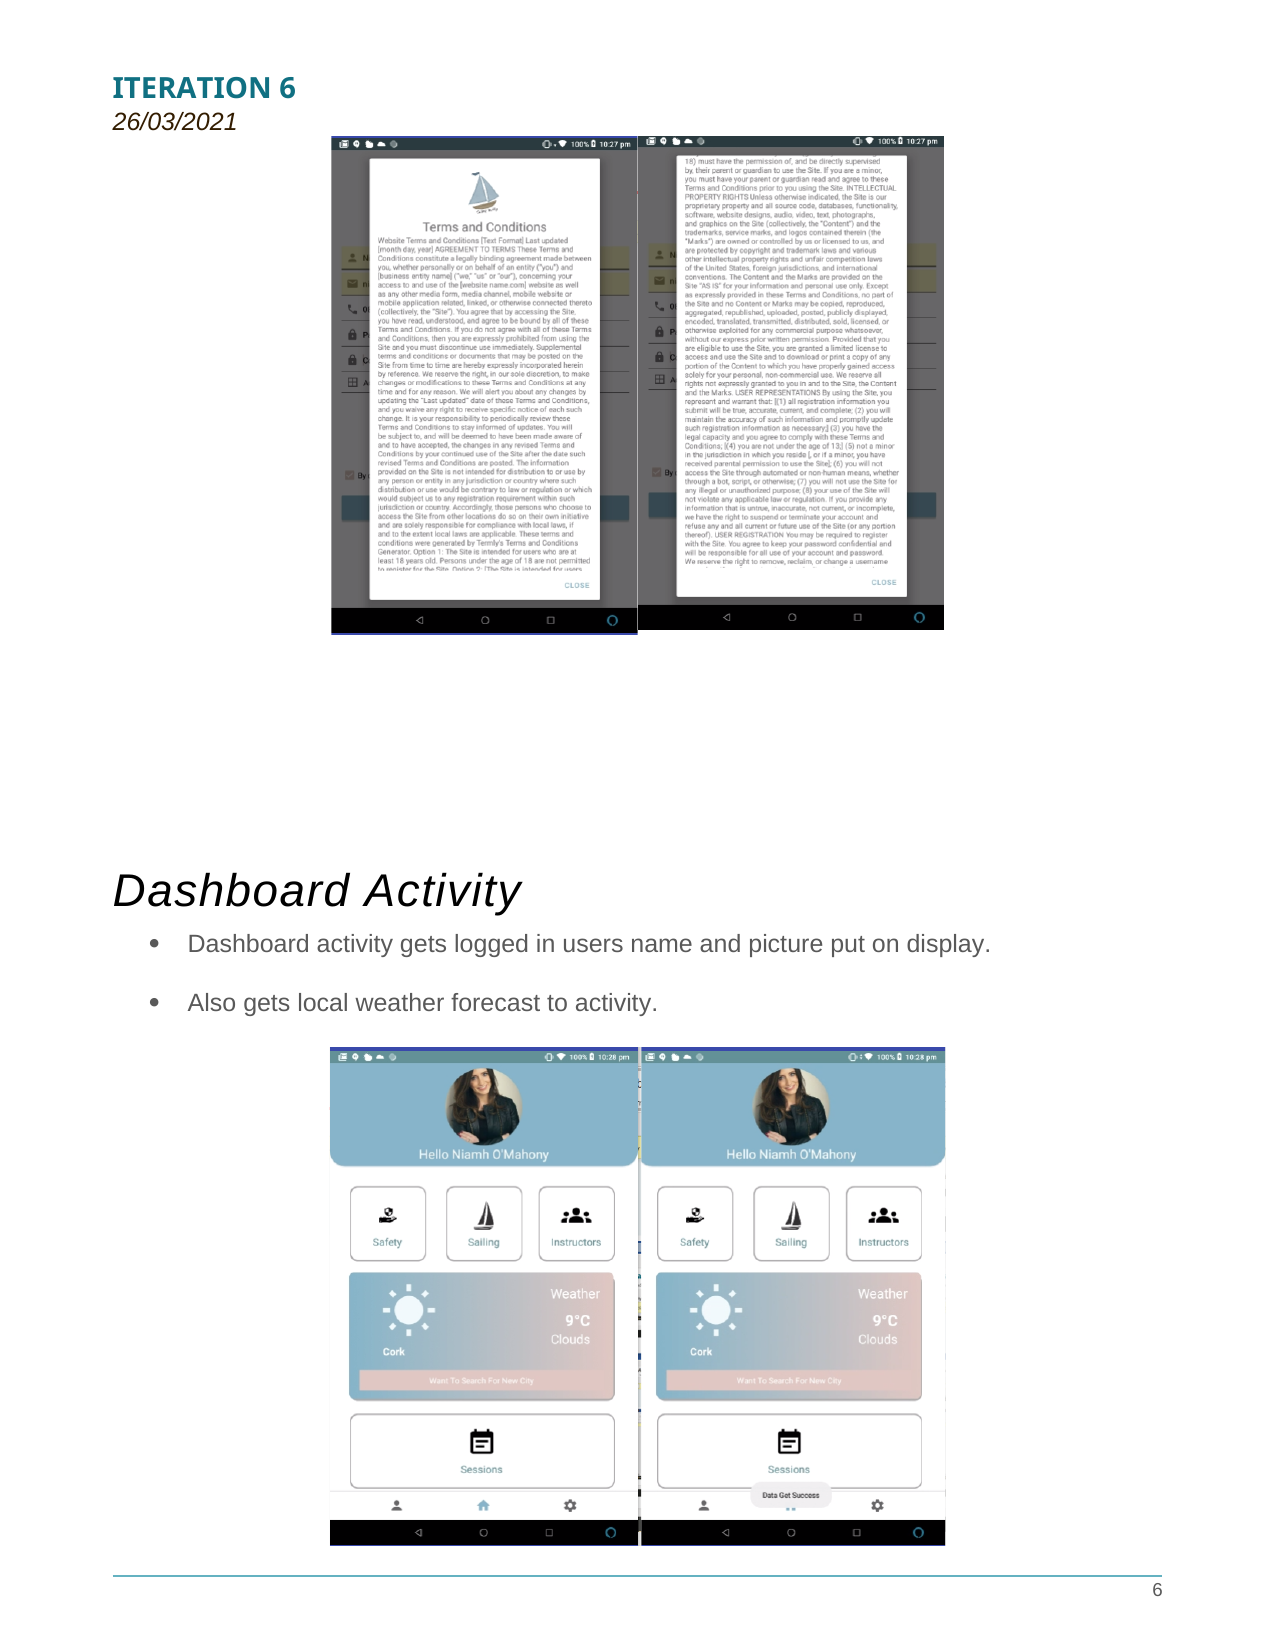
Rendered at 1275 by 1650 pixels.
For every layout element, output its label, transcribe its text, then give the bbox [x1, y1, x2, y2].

subtitle Dashboard Activity [112, 863, 1162, 916]
list Dashboard activity gets logged in users name and picture put on display. [150, 929, 1162, 957]
list Also gets local weather forecast to activity. [150, 988, 1162, 1017]
